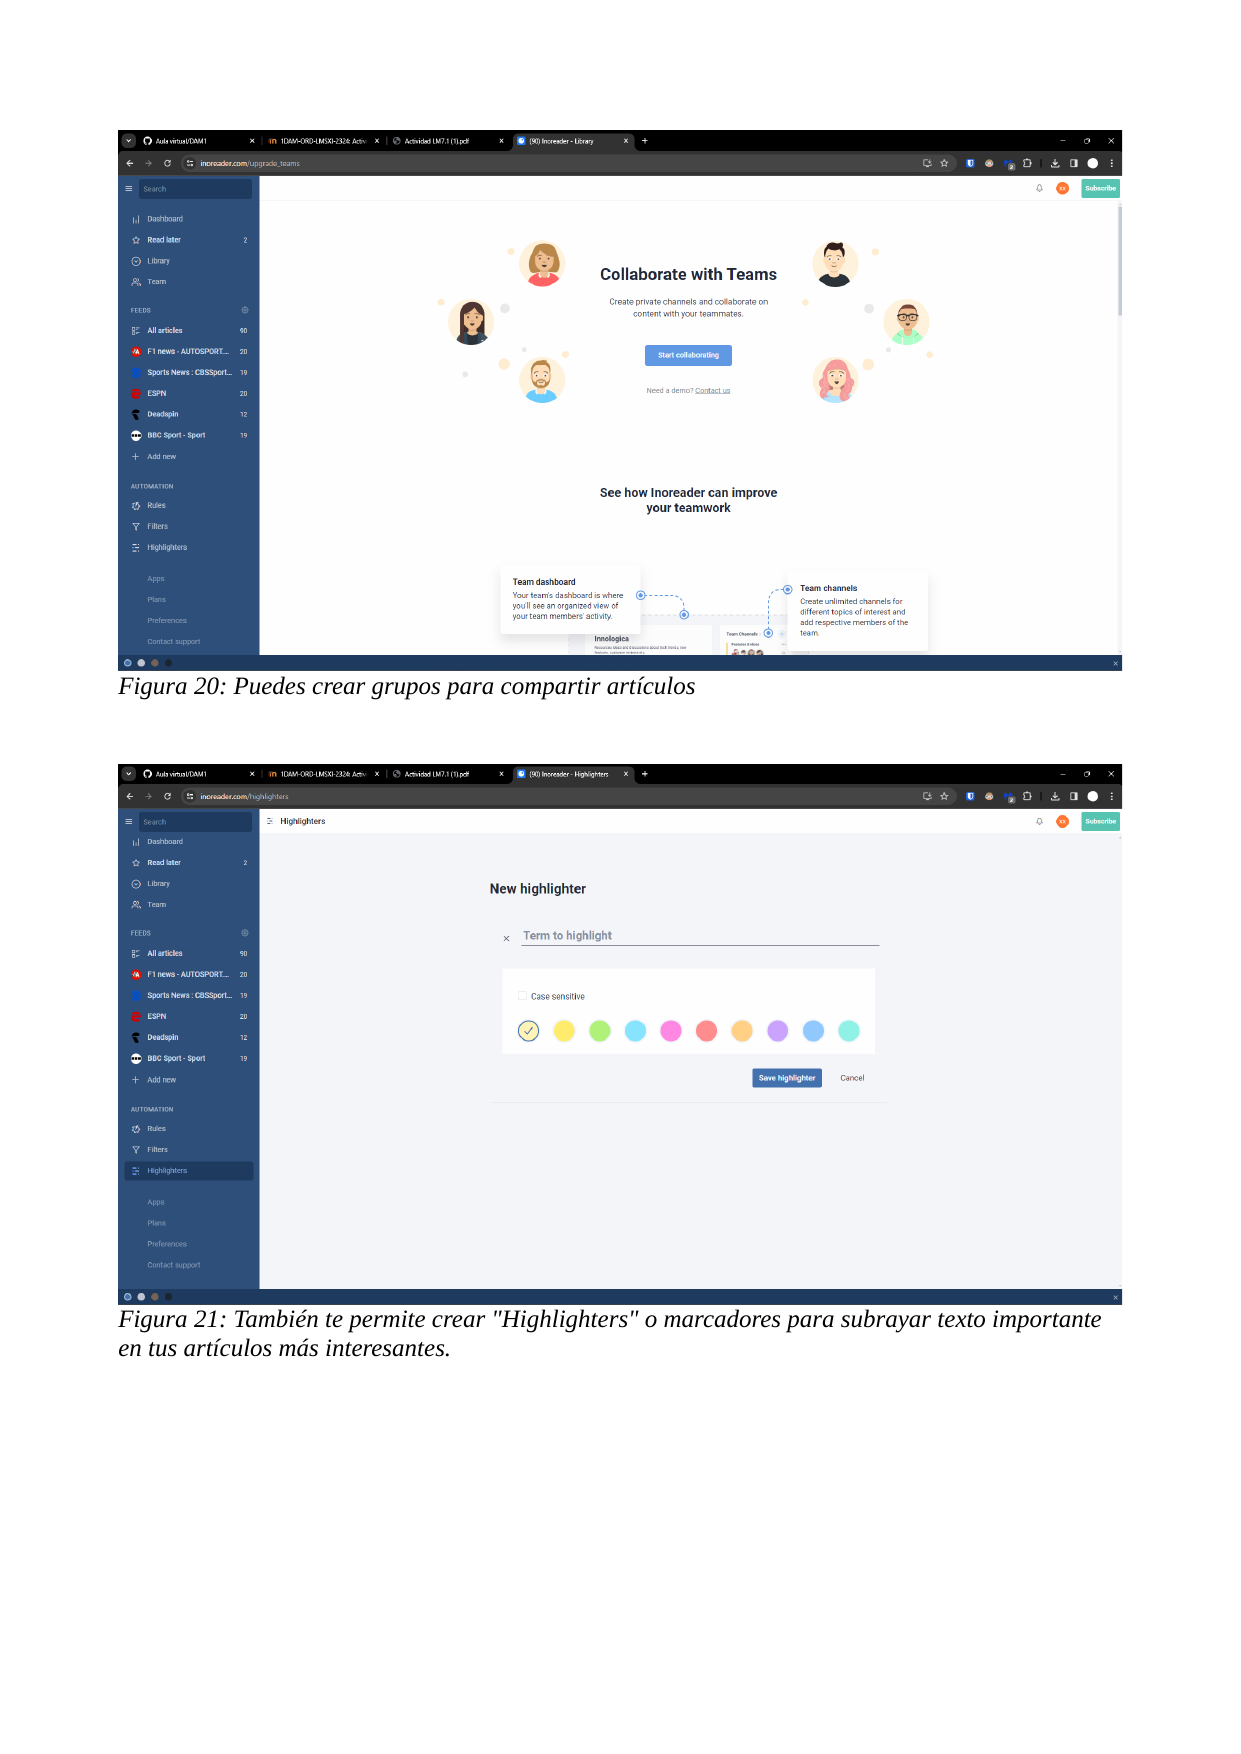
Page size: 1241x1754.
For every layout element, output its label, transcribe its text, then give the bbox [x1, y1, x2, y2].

picture [118, 764, 1123, 1305]
text Figura 21: También te permite crear "Highlighters" o marcadores para subrayar texto importante en tus artículos más interesantes. [118, 1305, 1122, 1362]
text Figura 20: Puedes crear grupos para compartir artículos [118, 671, 1122, 700]
picture [118, 130, 1123, 671]
